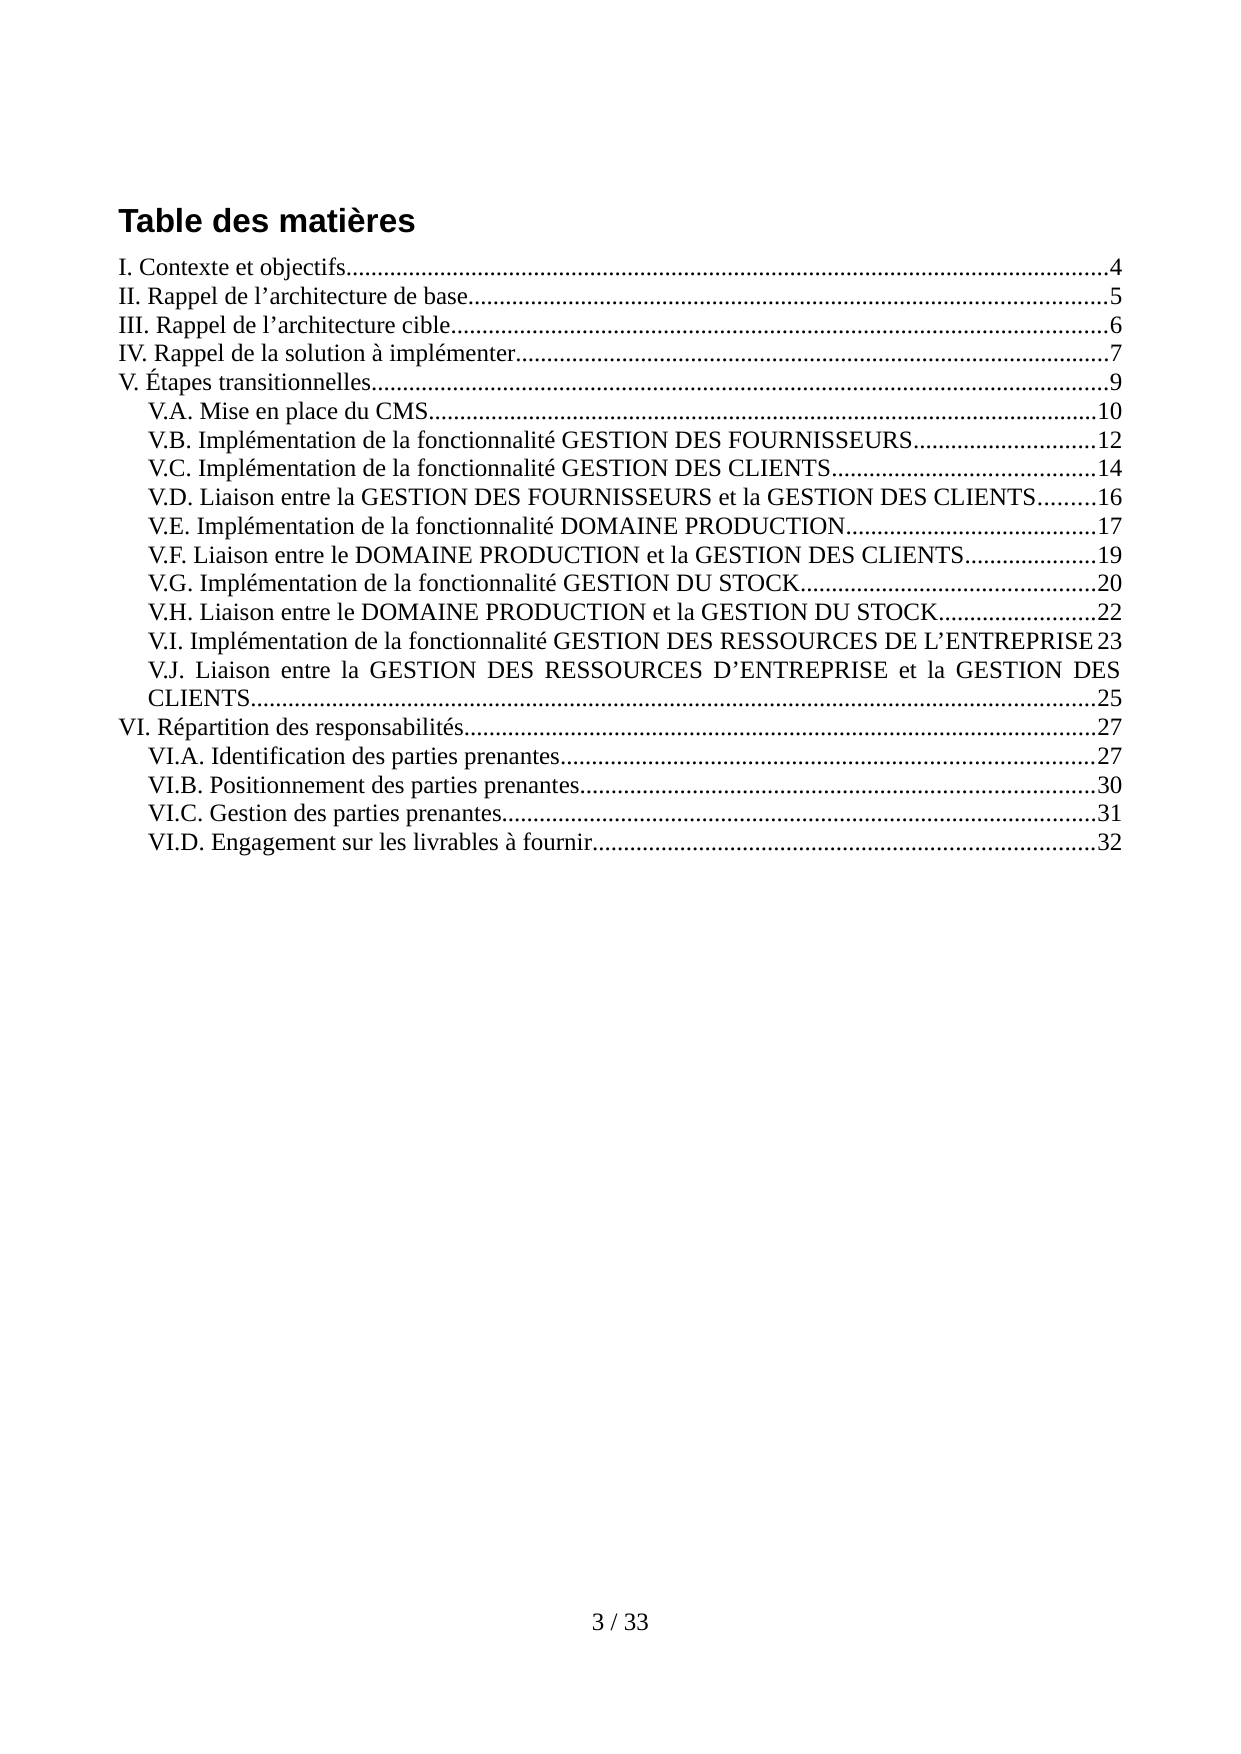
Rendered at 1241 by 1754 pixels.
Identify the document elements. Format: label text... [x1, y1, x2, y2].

text V.B. Implémentation de la fonctionnalité GESTION DES FOURNISSEURS 12 [148, 425, 1122, 453]
text II. Rappel de l’architecture de base 5 [118, 281, 1122, 310]
text III. Rappel de l’architecture cible 6 [118, 310, 1122, 338]
text VI.A. Identification des parties prenantes 27 [148, 741, 1122, 770]
text V.F. Liaison entre le DOMAINE PRODUCTION et la GESTION DES CLIENTS 19 [148, 540, 1122, 568]
text V. Étapes transitionnelles 9 [118, 367, 1122, 396]
text V.G. Implémentation de la fonctionnalité GESTION DU STOCK 20 [148, 568, 1122, 597]
text V.D. Liaison entre la GESTION DES FOURNISSEURS et la GESTION DES CLIENTS 16 [148, 482, 1122, 511]
text V.H. Liaison entre le DOMAINE PRODUCTION et la GESTION DU STOCK 22 [148, 597, 1122, 626]
subtitle Table des matières [118, 201, 1122, 240]
text IV. Rappel de la solution à implémenter 7 [118, 338, 1122, 367]
text VI.D. Engagement sur les livrables à fournir 32 [148, 827, 1122, 856]
text VI.B. Positionnement des parties prenantes 30 [148, 770, 1122, 798]
text V.J. Liaison entre la GESTION DES RESSOURCES D’ENTREPRISE et la GESTION DES CLIENTS 25 [148, 655, 1122, 712]
text V.C. Implémentation de la fonctionnalité GESTION DES CLIENTS 14 [148, 453, 1122, 482]
text VI. Répartition des responsabilités 27 [118, 712, 1122, 741]
text V.I. Implémentation de la fonctionnalité GESTION DES RESSOURCES DE L’ENTREPRISE 23 [148, 626, 1122, 655]
text I. Contexte et objectifs 4 [118, 252, 1122, 281]
text VI.C. Gestion des parties prenantes 31 [148, 798, 1122, 827]
text V.A. Mise en place du CMS 10 [148, 396, 1122, 425]
text V.E. Implémentation de la fonctionnalité DOMAINE PRODUCTION 17 [148, 511, 1122, 540]
